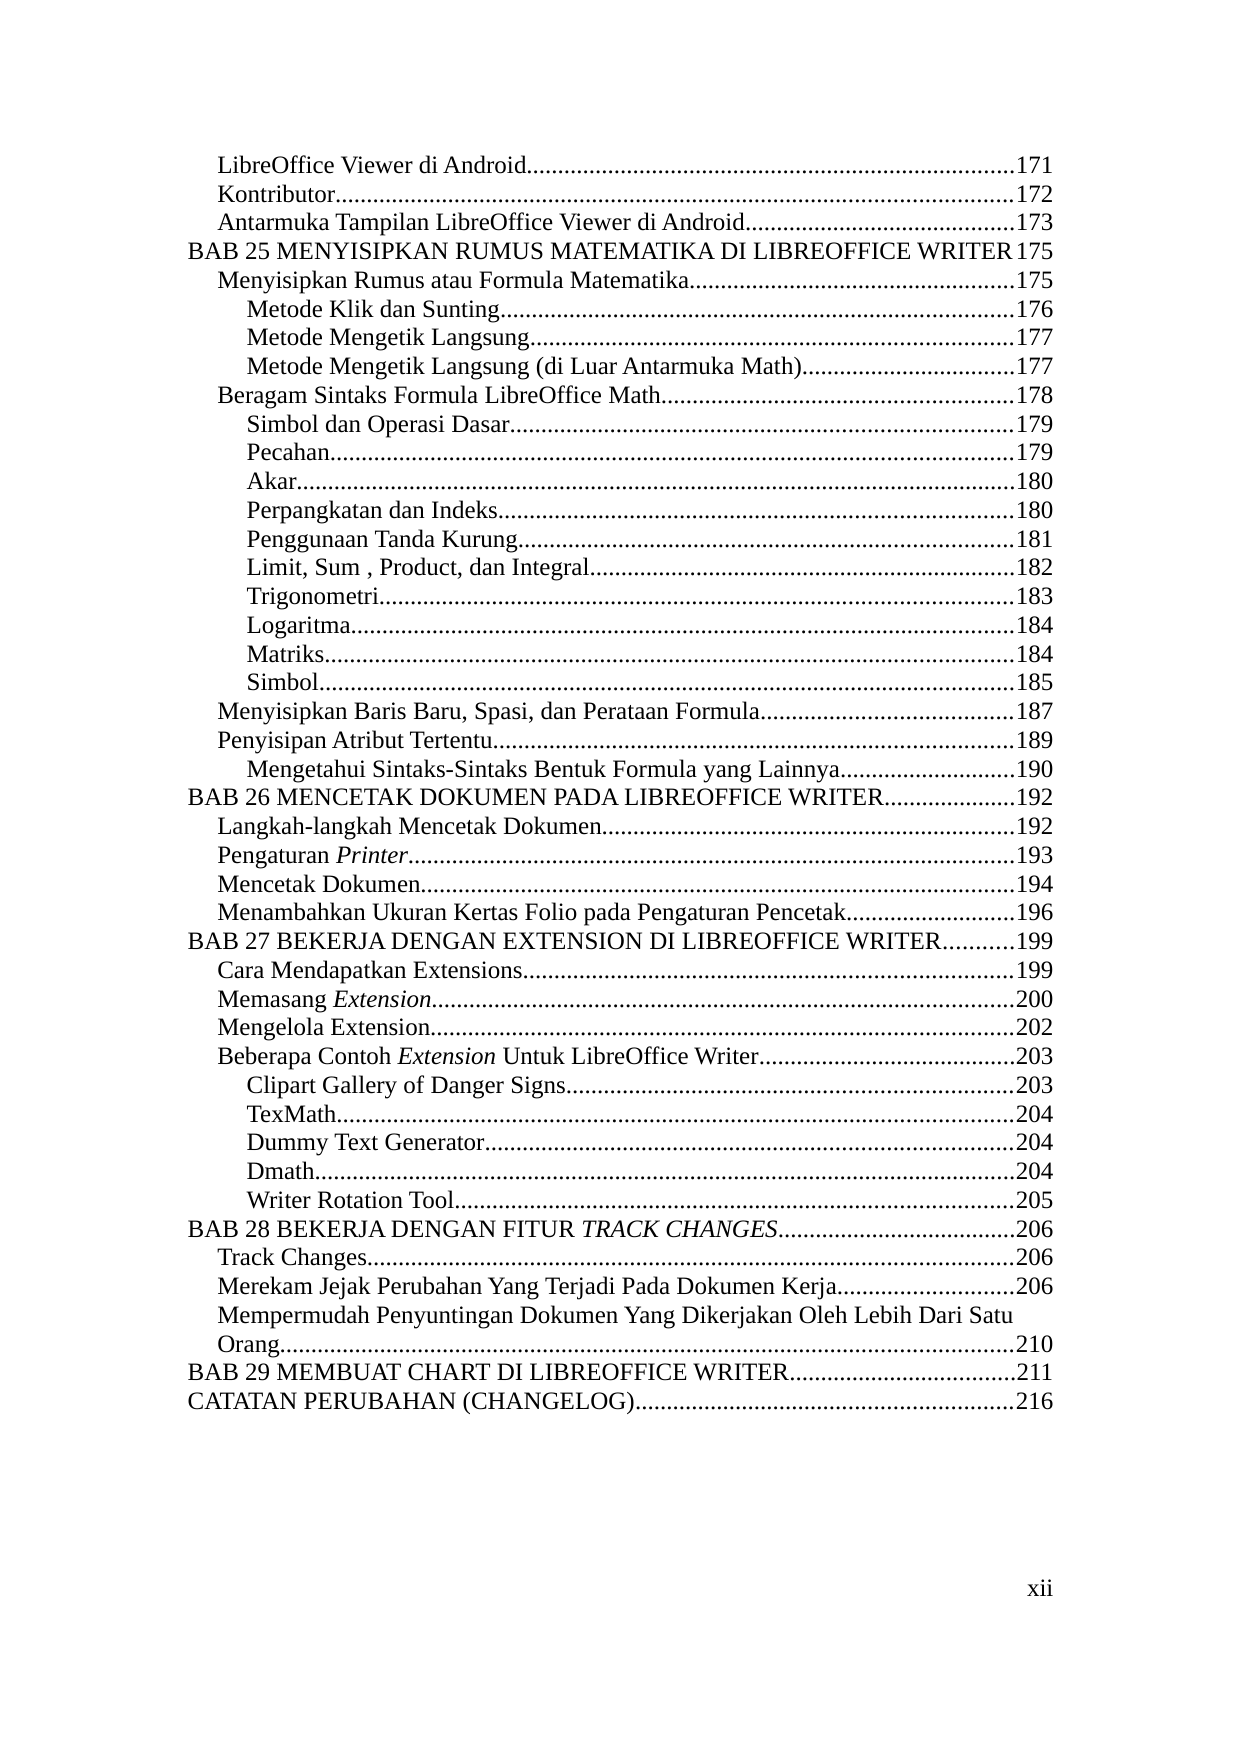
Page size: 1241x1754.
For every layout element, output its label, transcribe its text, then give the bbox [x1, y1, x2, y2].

text Antarmuka Tampilan LibreOffice Viewer di Android 173 [217, 207, 1053, 236]
text Menambahkan Ukuran Kertas Folio pada Pengaturan Pencetak 196 [217, 897, 1053, 926]
text Simbol 185 [246, 667, 1053, 696]
text Mencetak Dokumen 194 [217, 869, 1053, 897]
text Beberapa Contoh Extension Untuk LibreOffice Writer 203 [217, 1041, 1053, 1070]
text Kontributor 172 [217, 179, 1053, 207]
text Metode Klik dan Sunting 176 [246, 294, 1053, 322]
text Pecahan 179 [246, 437, 1053, 466]
text LibreOffice Viewer di Android 171 [217, 150, 1053, 179]
text BAB 25 MENYISIPKAN RUMUS MATEMATIKA DI LIBREOFFICE WRITER 175 [187, 236, 1053, 265]
text Penyisipan Atribut Tertentu 189 [217, 725, 1053, 754]
text Logaritma 184 [246, 610, 1053, 639]
text CATATAN PERUBAHAN (CHANGELOG) 216 [187, 1386, 1053, 1415]
text Perpangkatan dan Indeks 180 [246, 495, 1053, 524]
text Clipart Gallery of Danger Signs 203 [246, 1070, 1053, 1099]
text TexMath 204 [246, 1099, 1053, 1127]
text BAB 26 MENCETAK DOKUMEN PADA LIBREOFFICE WRITER 192 [187, 782, 1053, 811]
text Simbol dan Operasi Dasar 179 [246, 409, 1053, 437]
text Metode Mengetik Langsung 177 [246, 322, 1053, 351]
text Menyisipkan Baris Baru, Spasi, dan Perataan Formula 187 [217, 696, 1053, 725]
text Cara Mendapatkan Extensions 199 [217, 955, 1053, 984]
text Mengelola Extension 202 [217, 1012, 1053, 1041]
text Dmath 204 [246, 1156, 1053, 1185]
text BAB 28 BEKERJA DENGAN FITUR TRACK CHANGES 206 [187, 1214, 1053, 1242]
text Mengetahui Sintaks-Sintaks Bentuk Formula yang Lainnya 190 [246, 754, 1053, 782]
text BAB 29 MEMBUAT CHART DI LIBREOFFICE WRITER 211 [187, 1357, 1053, 1386]
text Pengaturan Printer 193 [217, 840, 1053, 869]
text Writer Rotation Tool 205 [246, 1185, 1053, 1214]
text Memasang Extension 200 [217, 984, 1053, 1012]
text Merekam Jejak Perubahan Yang Terjadi Pada Dokumen Kerja 206 [217, 1271, 1053, 1300]
text Penggunaan Tanda Kurung 181 [246, 524, 1053, 552]
text Matriks 184 [246, 639, 1053, 667]
text Limit, Sum , Product, dan Integral 182 [246, 552, 1053, 581]
text Dummy Text Generator 204 [246, 1127, 1053, 1156]
text Trigonometri 183 [246, 581, 1053, 610]
text Menyisipkan Rumus atau Formula Matematika 175 [217, 265, 1053, 294]
text Metode Mengetik Langsung (di Luar Antarmuka Math) 177 [246, 351, 1053, 380]
text BAB 27 BEKERJA DENGAN EXTENSION DI LIBREOFFICE WRITER 199 [187, 926, 1053, 955]
text Langkah-langkah Mencetak Dokumen 192 [217, 811, 1053, 840]
text Mempermudah Penyuntingan Dokumen Yang Dikerjakan Oleh Lebih Dari Satu Orang 210 [217, 1300, 1053, 1357]
text Beragam Sintaks Formula LibreOffice Math 178 [217, 380, 1053, 409]
text Akar 180 [246, 466, 1053, 495]
text Track Changes 206 [217, 1242, 1053, 1271]
